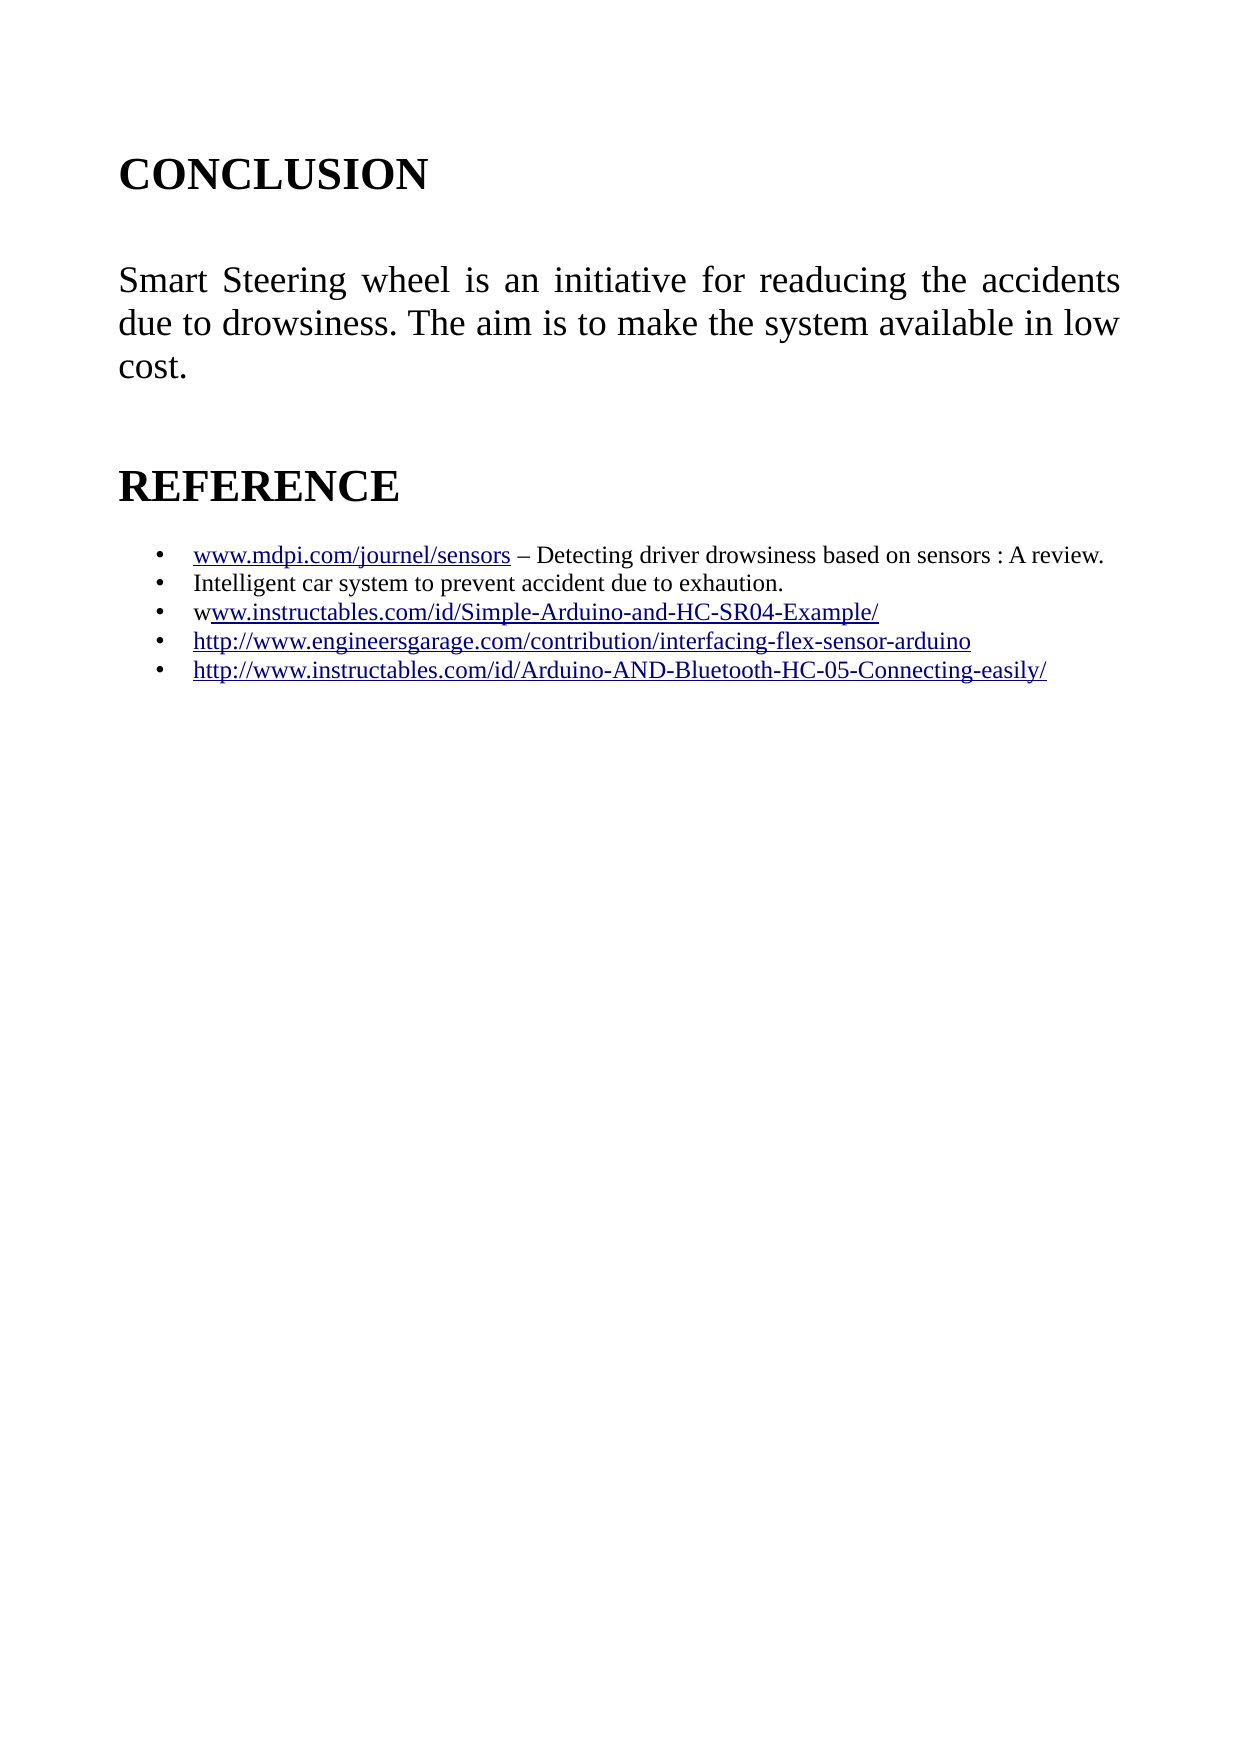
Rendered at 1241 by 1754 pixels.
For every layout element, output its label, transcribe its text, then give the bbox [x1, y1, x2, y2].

text REFERENCE [118, 458, 1122, 511]
text Smart Steering wheel is an initiative for readucing the accidents due to drowsiness. The aim is to make the system available in low cost. [118, 257, 1122, 386]
text CONCLUSION [118, 147, 1122, 199]
list http://www.engineersgarage.com/contribution/interfacing-flex-sensor-arduino [156, 626, 1122, 655]
list Intelligent car system to prevent accident due to exhaution. [156, 568, 1122, 597]
list www.instructables.com/id/Simple-Arduino-and-HC-SR04-Example/ [156, 597, 1122, 626]
list http://www.instructables.com/id/Arduino-AND-Bluetooth-HC-05-Connecting-easily/ [156, 655, 1122, 683]
list www.mdpi.com/journel/sensors – Detecting driver drowsiness based on sensors : A review. [156, 540, 1122, 568]
